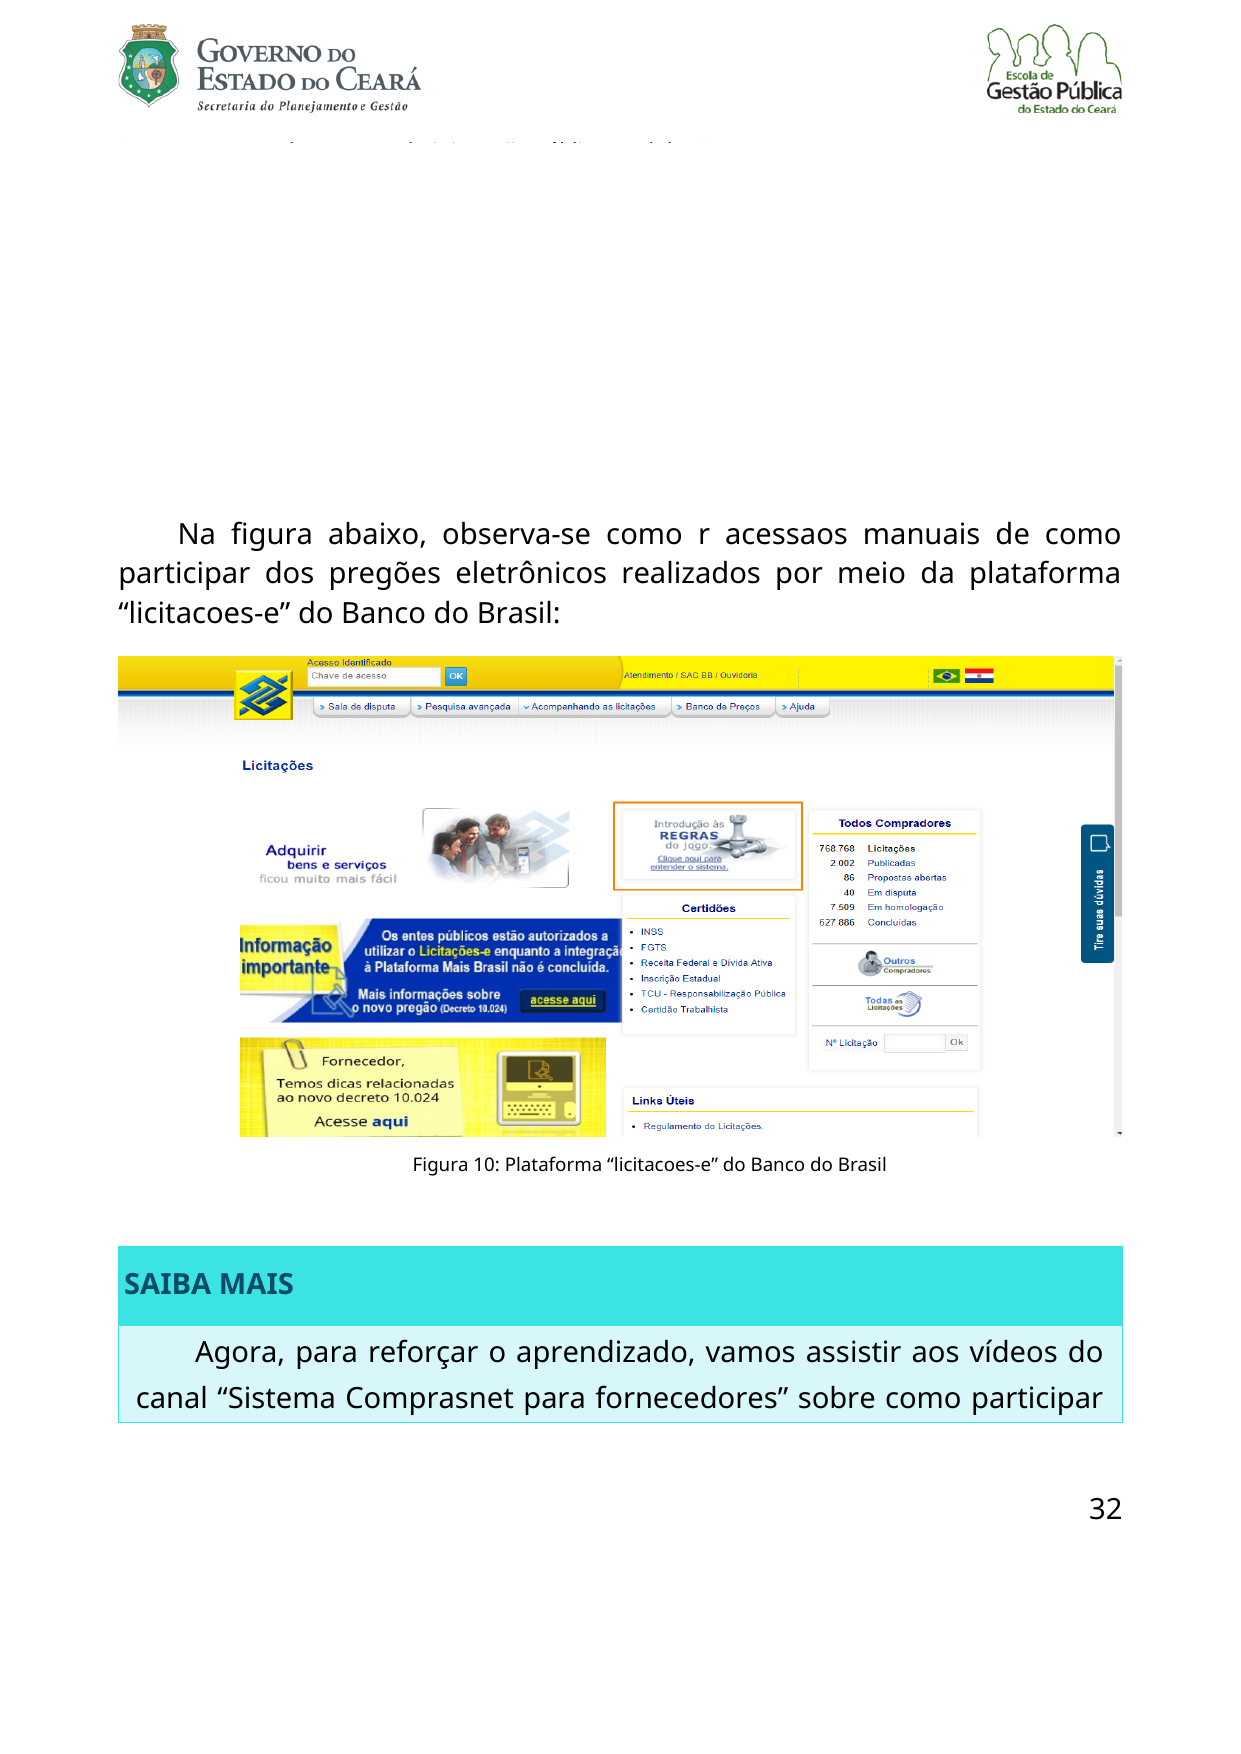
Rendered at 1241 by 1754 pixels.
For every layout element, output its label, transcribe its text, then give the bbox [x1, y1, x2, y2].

text [118, 647, 1122, 656]
text Figura 10: Plataforma “licitacoes-e” do Banco do Brasil [118, 1137, 1122, 1177]
picture [118, 24, 1122, 113]
table_header SAIBA MAIS [119, 1247, 1122, 1325]
text Na figura abaixo, observa-se como r acessaos manuais de como participar dos pregões eletrônicos realizados por meio da plataforma “licitacoes-e” do Banco do Brasil: [118, 513, 1122, 632]
picture [118, 656, 1123, 1137]
table_cell Agora, para reforçar o aprendizado, vamos assistir aos vídeos do canal “Sistema Comprasnet para fornecedores” sobre como participar [119, 1326, 1122, 1422]
